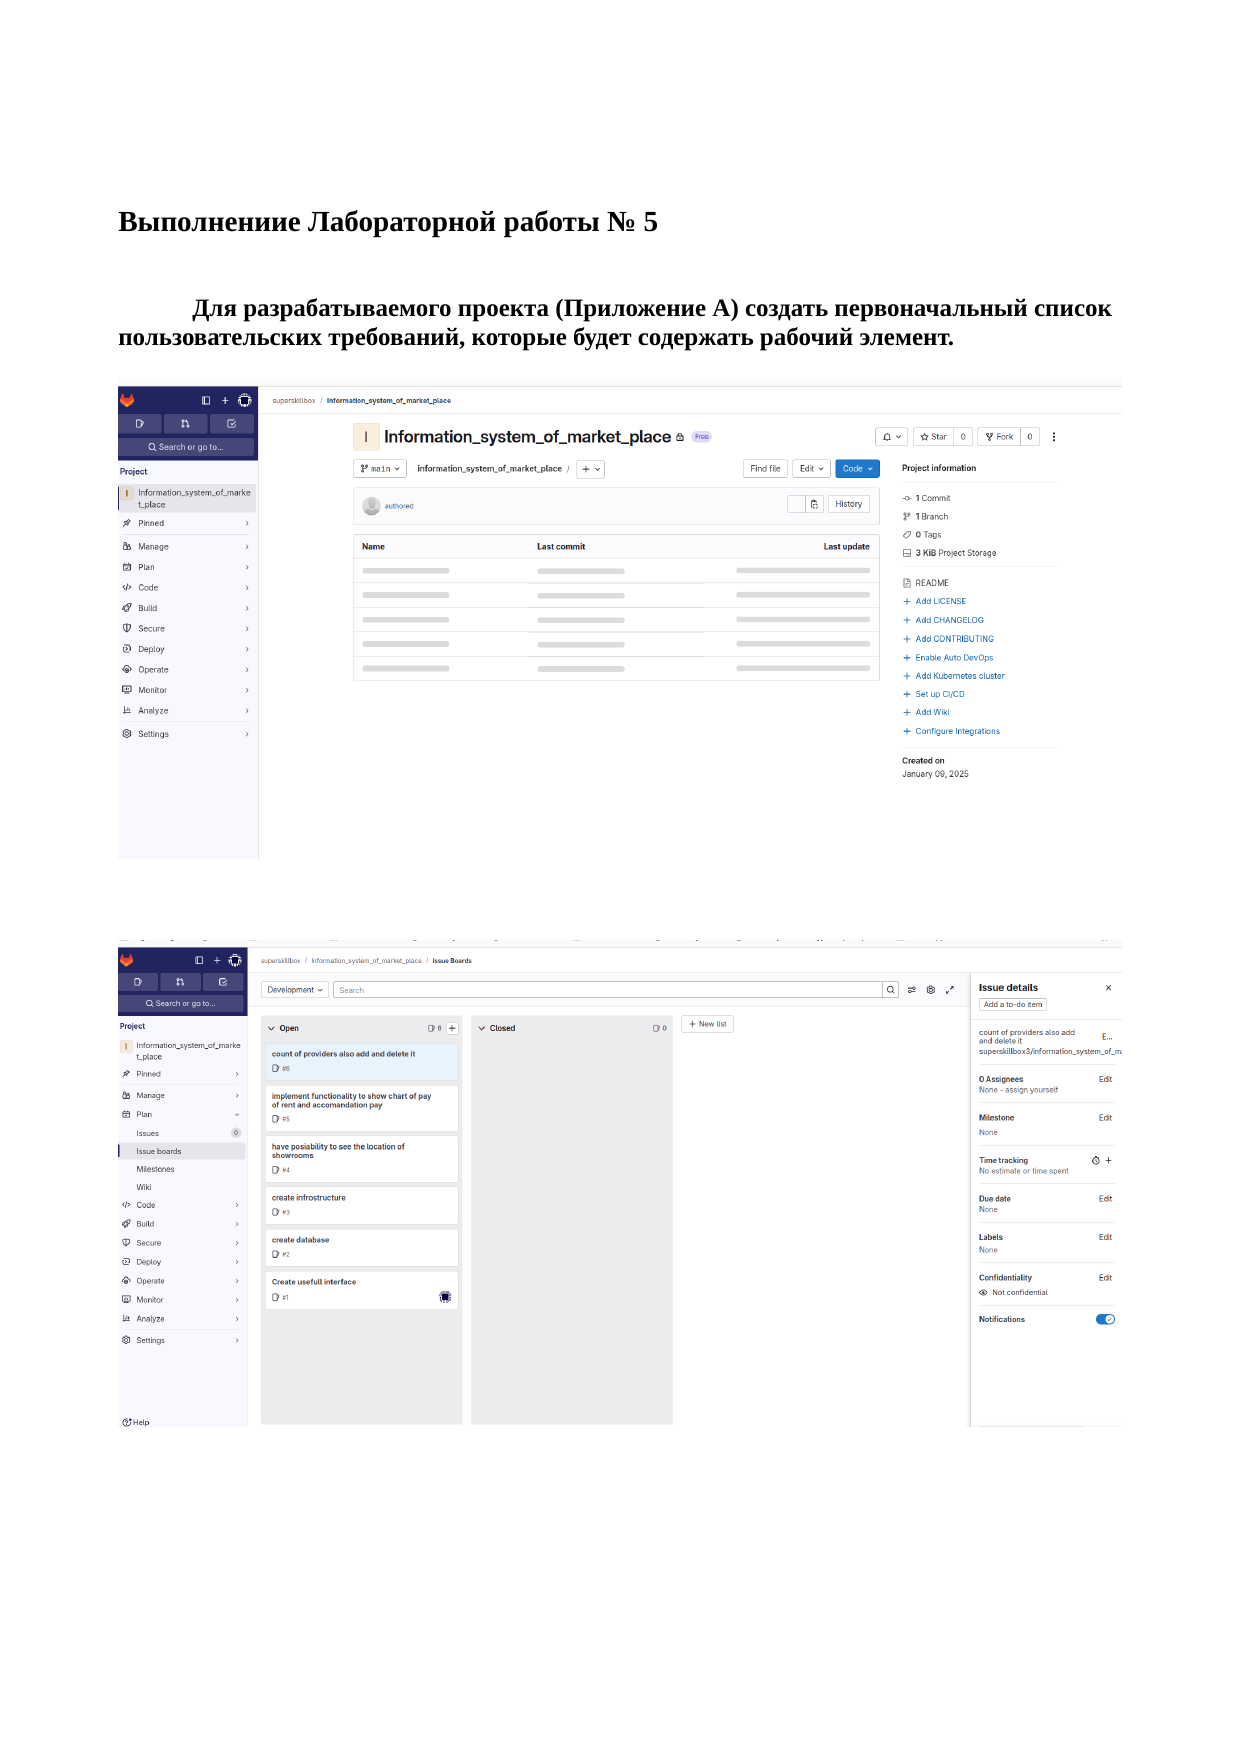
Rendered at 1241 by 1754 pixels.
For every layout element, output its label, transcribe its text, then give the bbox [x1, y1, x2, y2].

picture [118, 940, 1123, 1427]
picture [118, 379, 1123, 859]
text Для разрабатываемого проекта (Приложение А) создать первоначальный список пользовательских требований, которые будет содержать рабочий элемент. [118, 291, 1122, 351]
text Выполнениие Лабораторной работы № 5 [118, 204, 1122, 238]
